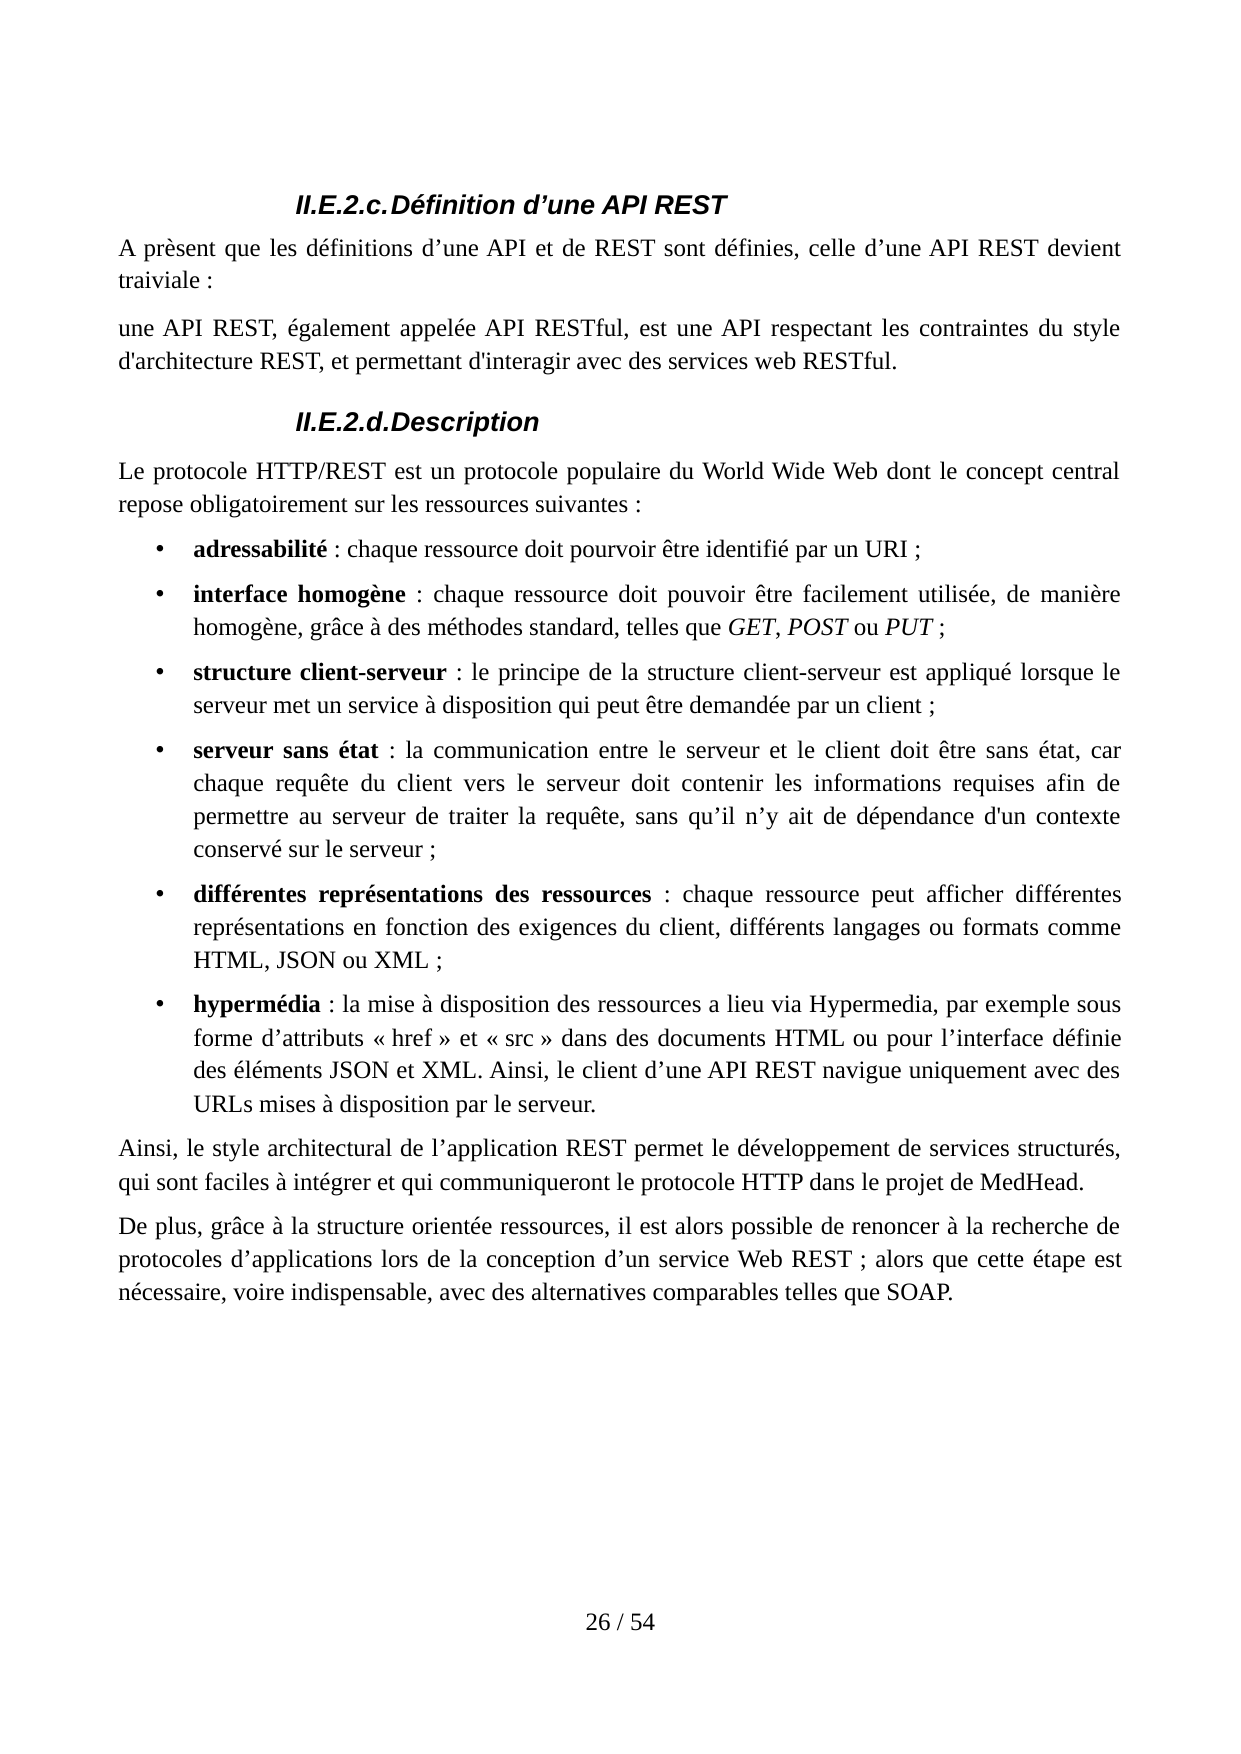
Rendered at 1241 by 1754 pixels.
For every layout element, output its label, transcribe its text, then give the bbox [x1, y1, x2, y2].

list différentes représentations des ressources : chaque ressource peut afficher différentes représentations en fonction des exigences du client, différents langages ou formats comme HTML, JSON ou XML ; [156, 879, 1122, 973]
text une API REST, également appelée API RESTful, est une API respectant les contraintes du style d'architecture REST, et permettant d'interagir avec des services web RESTful. [118, 313, 1122, 375]
subtitle Définition d’une API REST [118, 189, 1122, 220]
list structure client-serveur : le principe de la structure client-serveur est appliqué lorsque le serveur met un service à disposition qui peut être demandée par un client ; [156, 657, 1122, 718]
text De plus, grâce à la structure orientée ressources, il est alors possible de renoncer à la recherche de protocoles d’applications lors de la conception d’un service Web REST ; alors que cette étape est nécessaire, voire indispensable, avec des alternatives comparables telles que SOAP. [118, 1211, 1122, 1306]
text Ainsi, le style architectural de l’application REST permet le développement de services structurés, qui sont faciles à intégrer et qui communiqueront le protocole HTTP dans le projet de MedHead. [118, 1133, 1122, 1195]
subtitle Description [118, 406, 1122, 438]
text A prèsent que les définitions d’une API et de REST sont définies, celle d’une API REST devient traiviale : [118, 233, 1122, 294]
list interface homogène : chaque ressource doit pouvoir être facilement utilisée, de manière homogène, grâce à des méthodes standard, telles que GET, POST ou PUT ; [156, 579, 1122, 641]
list adressabilité : chaque ressource doit pourvoir être identifié par un URI ; [156, 534, 1122, 563]
list serveur sans état : la communication entre le serveur et le client doit être sans état, car chaque requête du client vers le serveur doit contenir les informations requises afin de permettre au serveur de traiter la requête, sans qu’il n’y ait de dépendance d'un contexte conservé sur le serveur ; [156, 735, 1122, 862]
list hypermédia : la mise à disposition des ressources a lieu via Hypermedia, par exemple sous forme d’attributs « href » et « src » dans des documents HTML ou pour l’interface définie des éléments JSON et XML. Ainsi, le client d’une API REST navigue uniquement avec des URLs mises à disposition par le serveur. [156, 989, 1122, 1117]
text Le protocole HTTP/REST est un protocole populaire du World Wide Web dont le concept central repose obligatoirement sur les ressources suivantes : [118, 456, 1122, 518]
